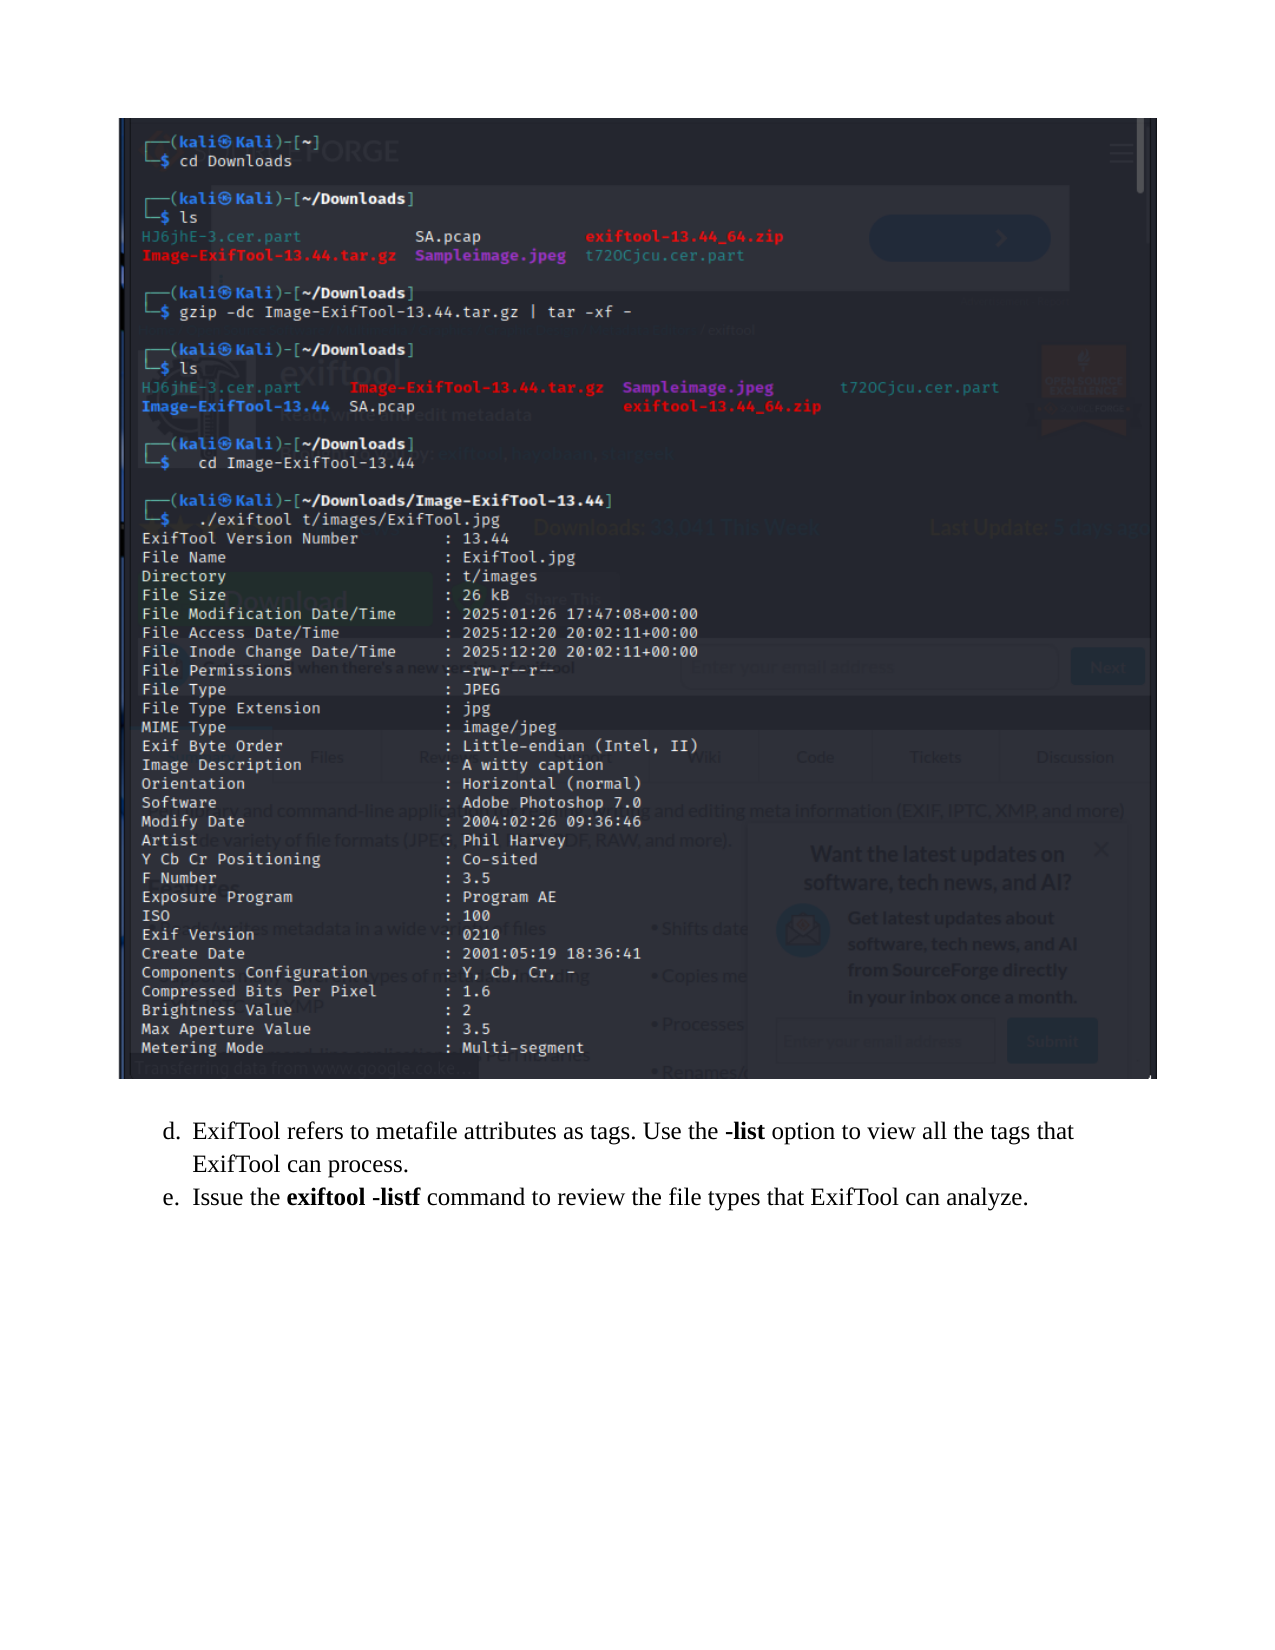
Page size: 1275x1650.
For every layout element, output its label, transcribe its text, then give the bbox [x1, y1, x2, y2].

list Issue the exiftool -listf command to review the file types that ExifTool can analyze. [162, 1182, 1157, 1211]
picture [118, 118, 1157, 1079]
list ExifTool refers to metafile attributes as tags. Use the -list option to view all the tags that ExifTool can process. [162, 1116, 1157, 1178]
